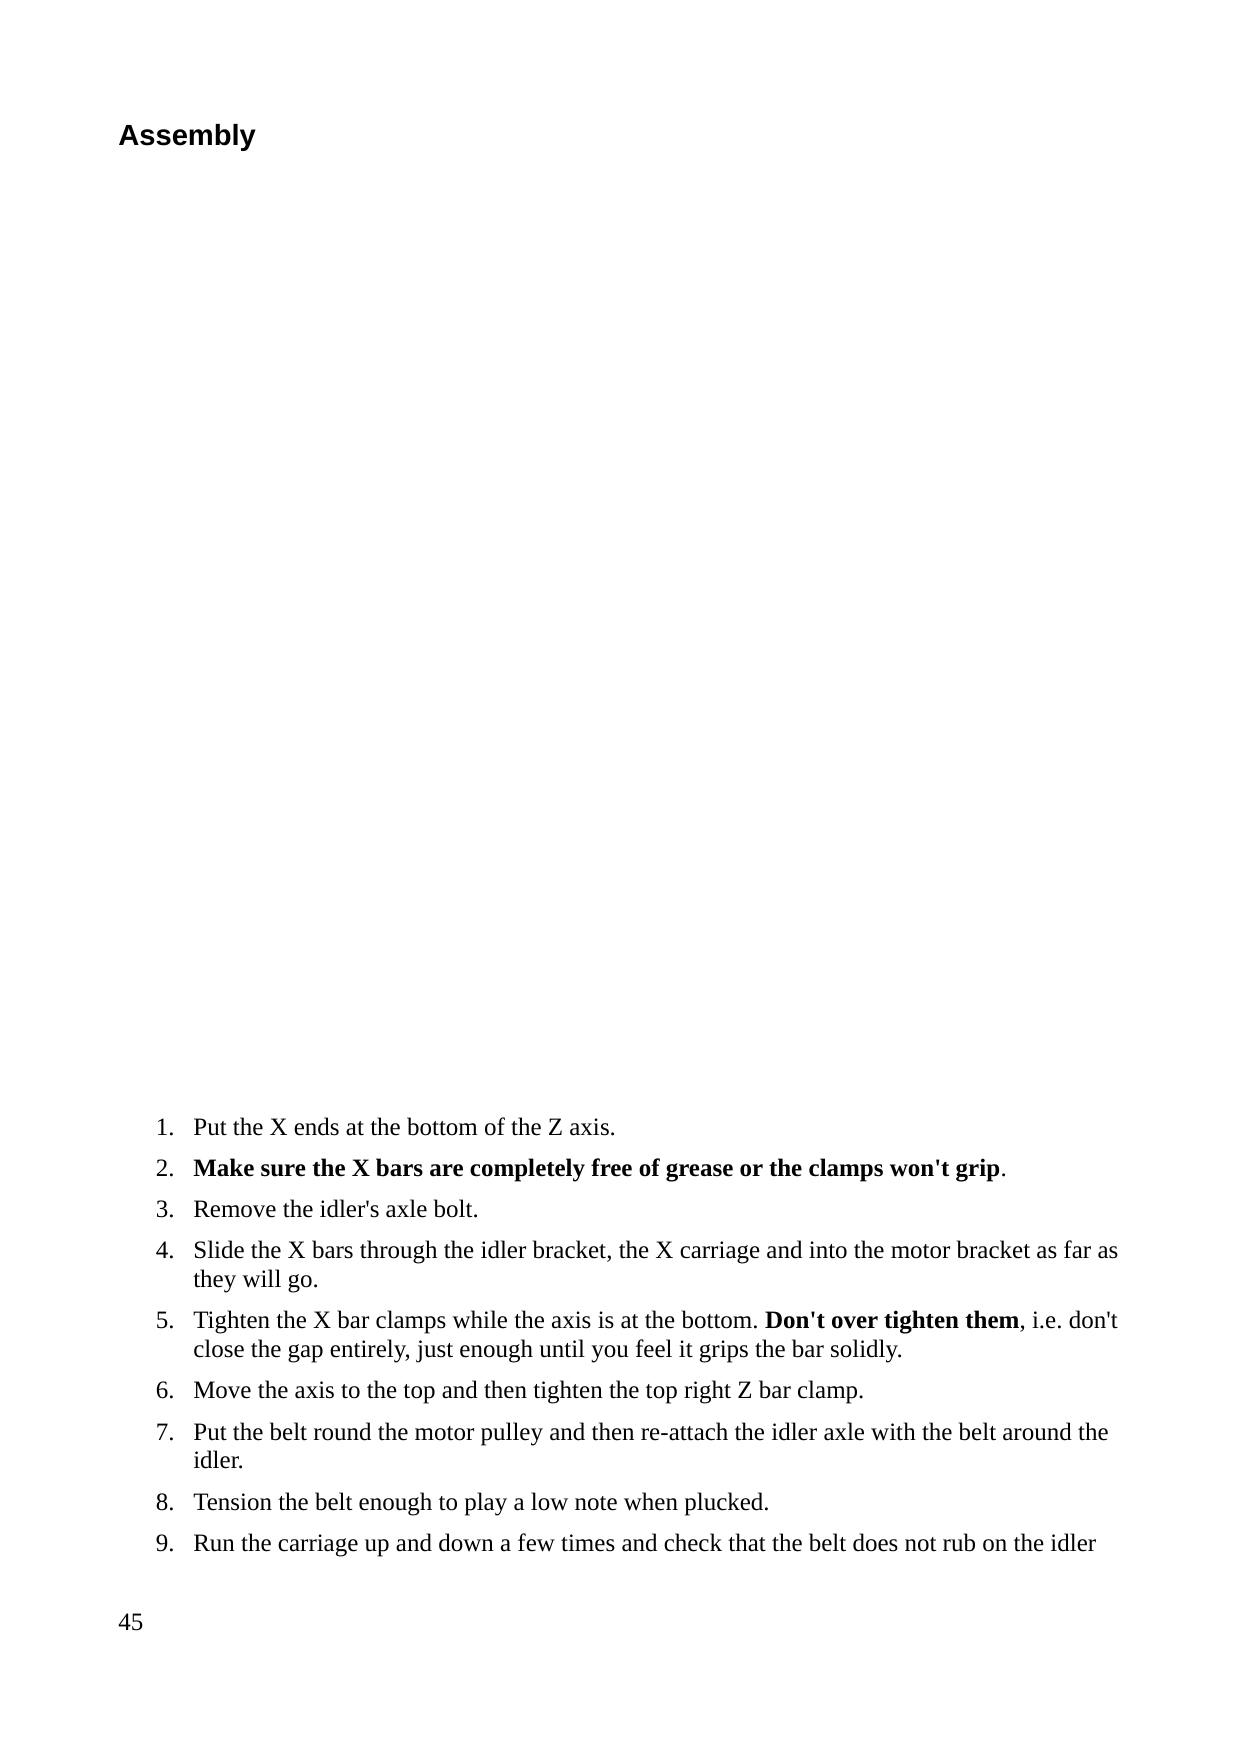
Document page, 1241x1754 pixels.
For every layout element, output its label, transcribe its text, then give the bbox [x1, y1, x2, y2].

list Put the belt round the motor pulley and then re-attach the idler axle with the belt around the idler. [156, 1417, 1122, 1474]
list Tighten the X bar clamps while the axis is at the bottom. Don't over tighten them, i.e. don't close the gap entirely, just enough until you feel it grips the bar solidly. [156, 1306, 1122, 1363]
subtitle Assembly [118, 118, 1122, 152]
list Remove the idler's axle bolt. [156, 1194, 1122, 1223]
list Tension the belt enough to play a low note when plucked. [156, 1487, 1122, 1516]
list Move the axis to the top and then tighten the top right Z bar clamp. [156, 1376, 1122, 1404]
list Slide the X bars through the idler bracket, the X carriage and into the motor bracket as far as they will go. [156, 1236, 1122, 1293]
list Put the X ends at the bottom of the Z axis. [156, 1112, 1122, 1141]
list Run the carriage up and down a few times and check that the belt does not rub on the idler [156, 1528, 1122, 1557]
list Make sure the X bars are completely free of grease or the clamps won't grip. [156, 1153, 1122, 1182]
